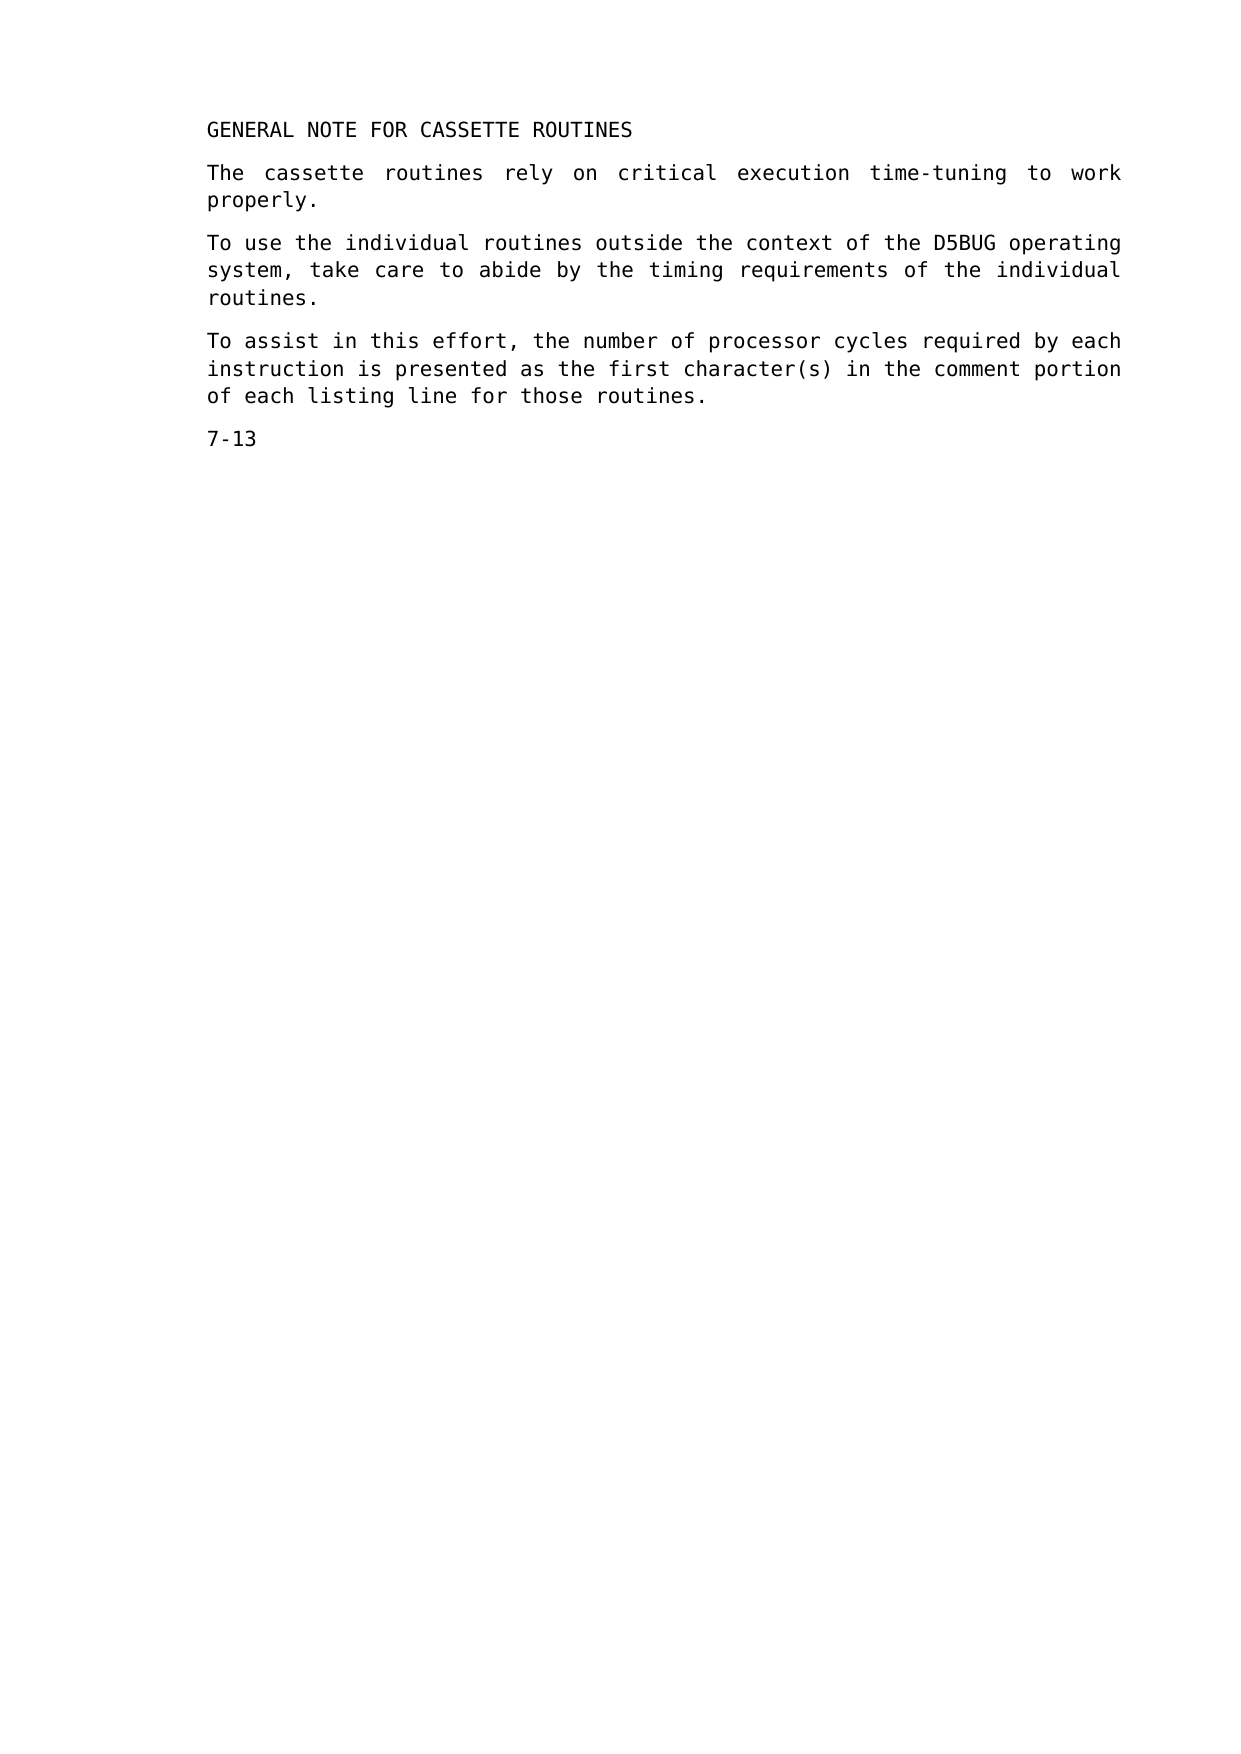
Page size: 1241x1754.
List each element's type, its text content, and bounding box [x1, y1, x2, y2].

text GENERAL NOTE FOR CASSETTE ROUTINES [207, 118, 1122, 142]
text To use the individual routines outside the context of the D5BUG operating system, take care to abide by the timing requirements of the individual routines. [207, 231, 1122, 311]
text 7-13 [207, 427, 1122, 451]
text The cassette routines rely on critical execution time-tuning to work properly. [207, 161, 1122, 213]
text To assist in this effort, the number of processor cycles required by each instruction is presented as the first character(s) in the comment portion of each listing line for those routines. [207, 329, 1122, 409]
